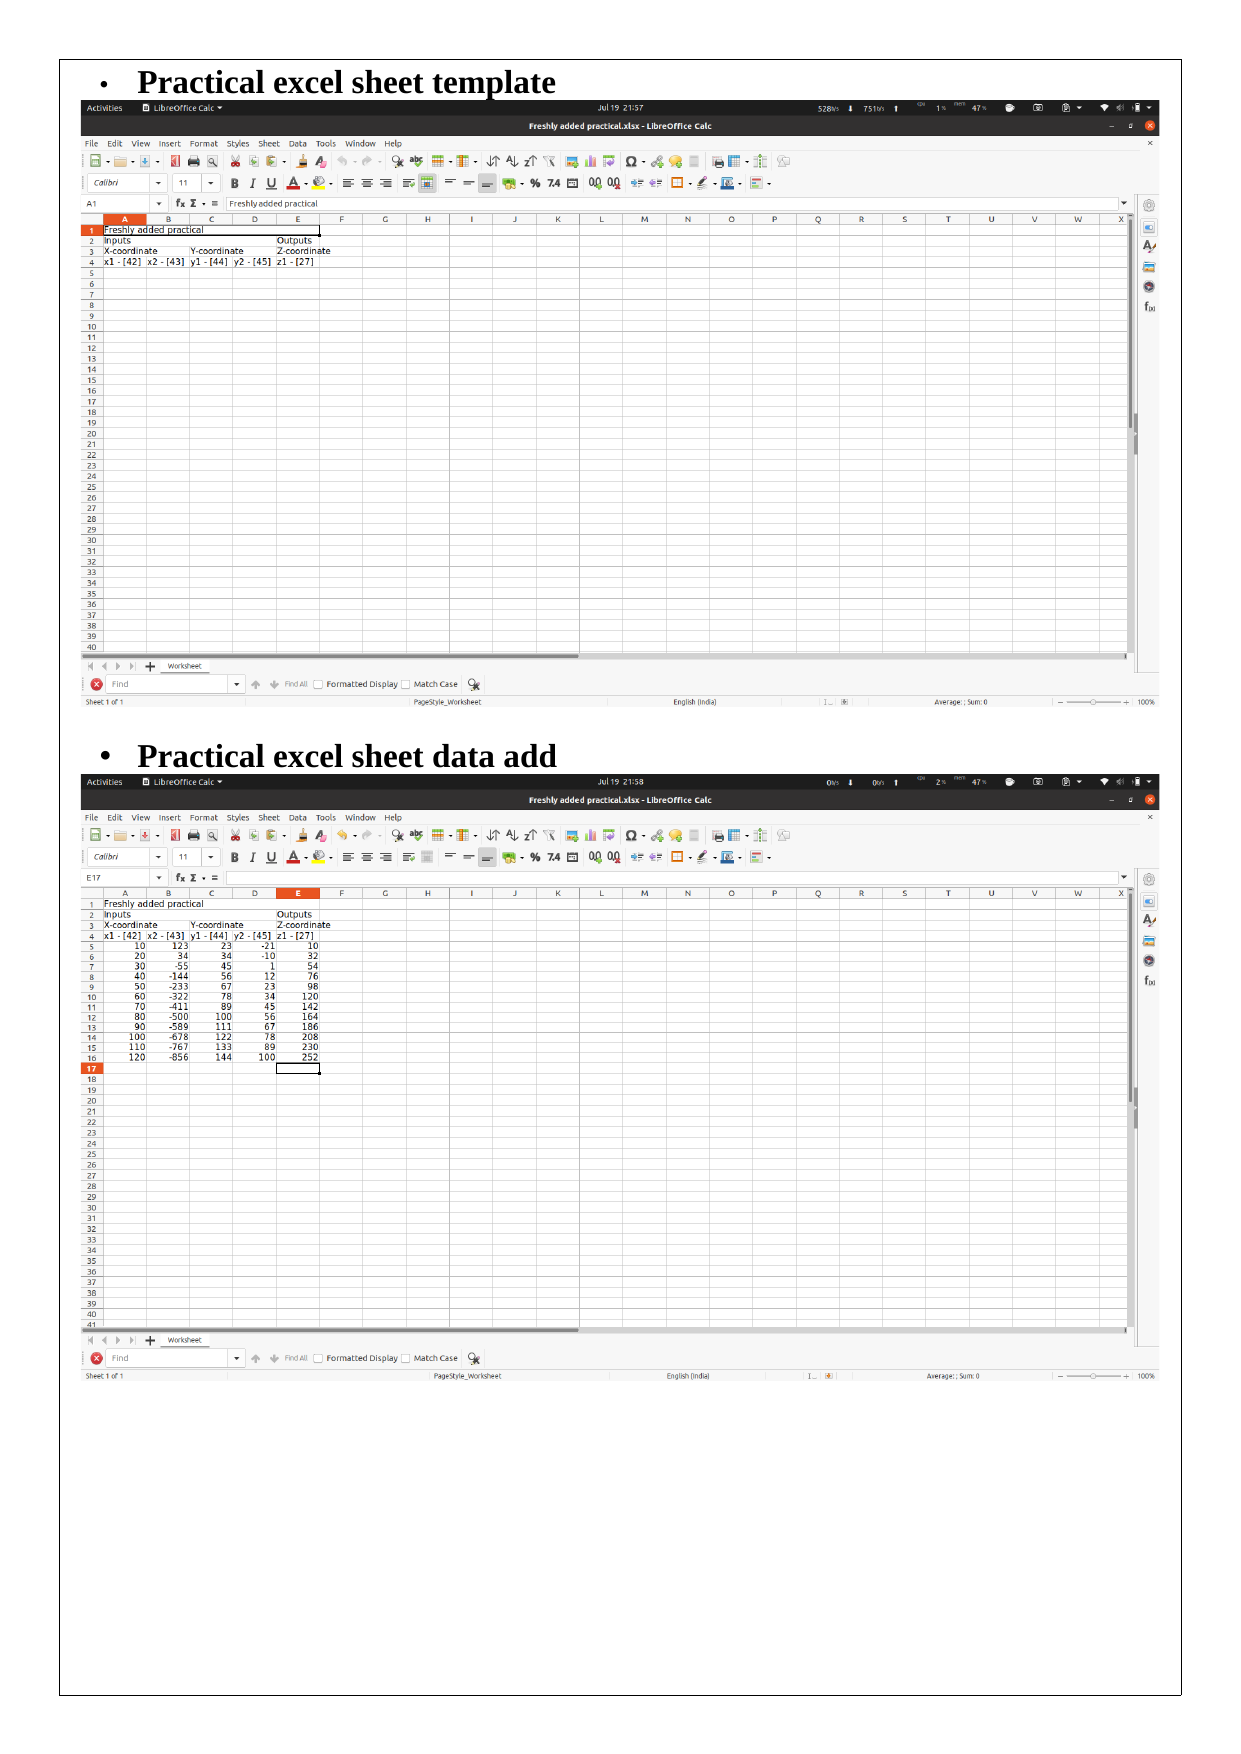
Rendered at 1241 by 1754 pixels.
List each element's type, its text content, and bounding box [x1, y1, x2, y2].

picture [80, 774, 1160, 1381]
list Practical excel sheet template [99, 62, 1178, 100]
picture [80, 100, 1160, 707]
list Practical excel sheet data add [99, 736, 1178, 774]
